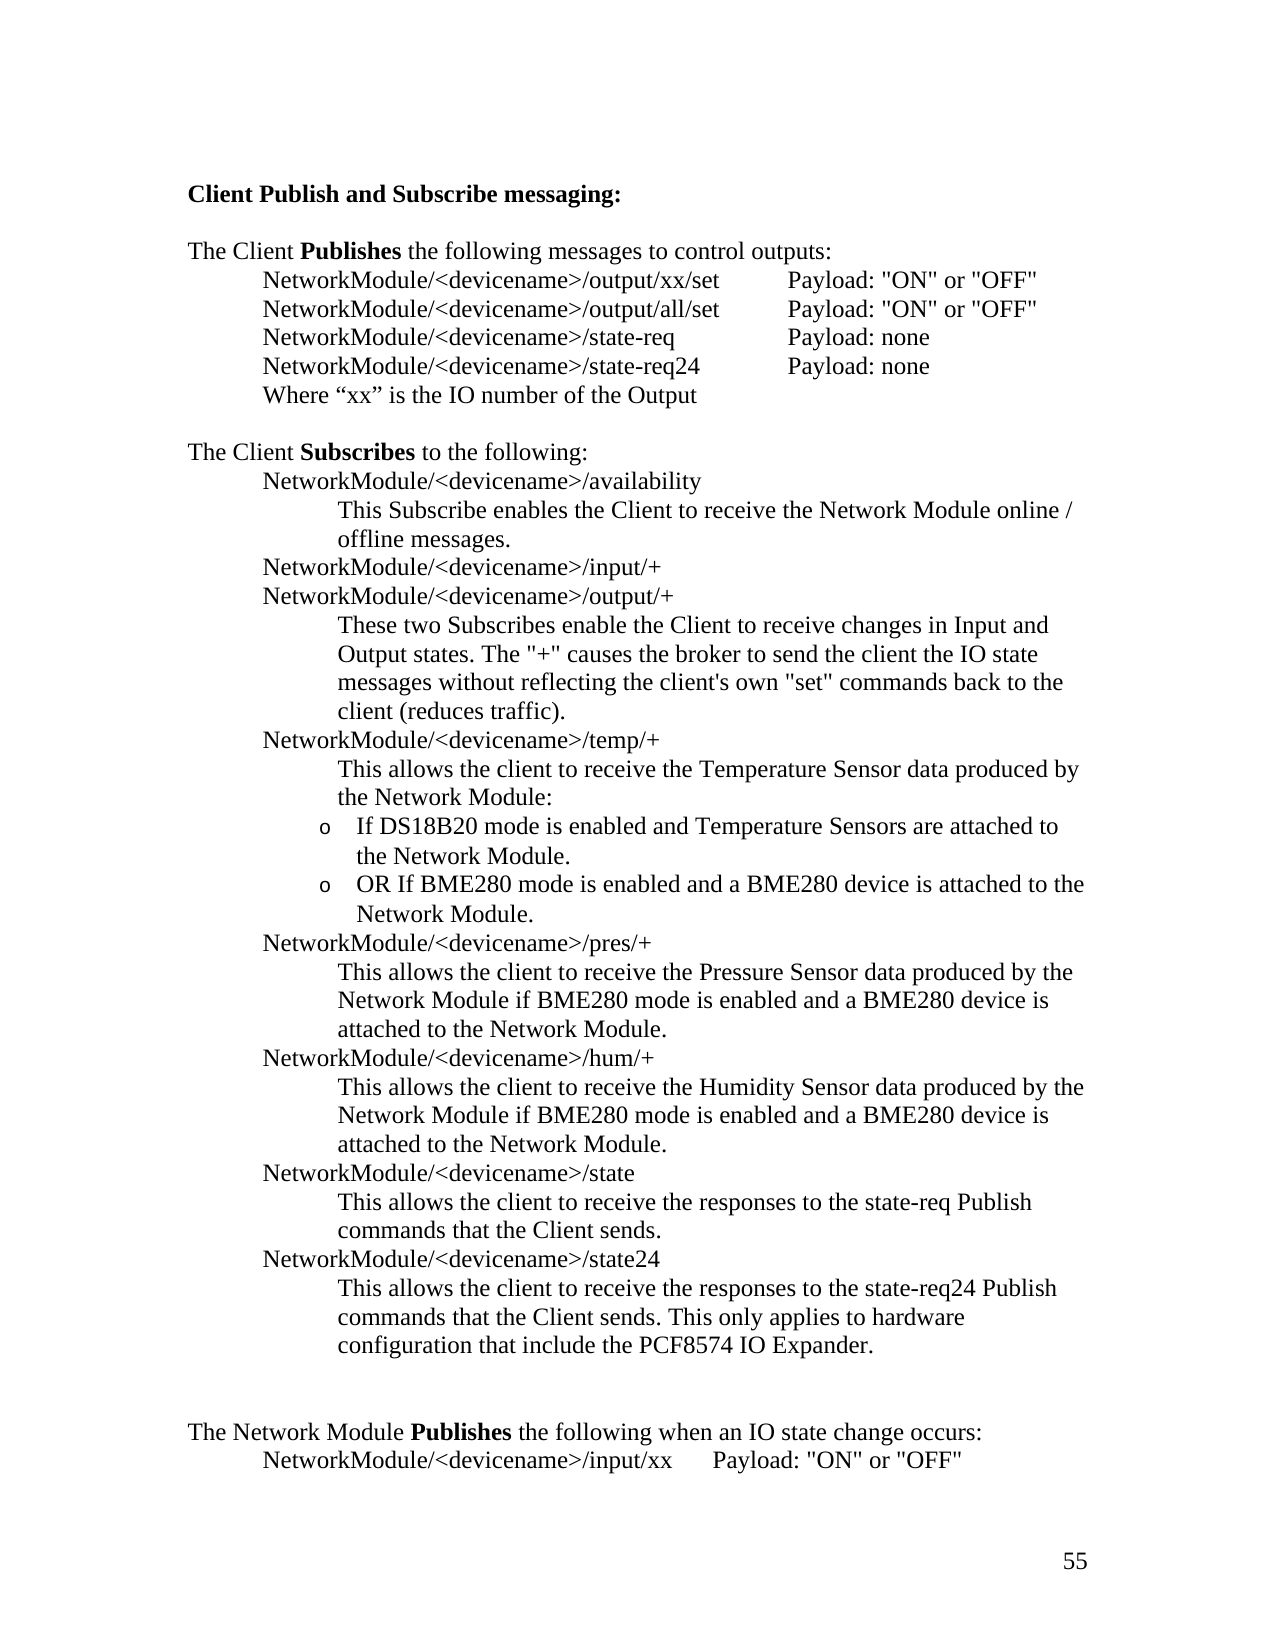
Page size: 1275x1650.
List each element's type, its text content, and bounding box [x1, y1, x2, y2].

text NetworkModule/<devicename>/state24 [262, 1244, 1087, 1273]
text The Client Publishes the following messages to control outputs: [187, 236, 1087, 265]
text NetworkModule/<devicename>/output/+ [262, 581, 1087, 610]
text NetworkModule/<devicename>/input/xx Payload: "ON" or "OFF" [262, 1445, 1087, 1474]
text The Client Subscribes to the following: [187, 437, 1087, 466]
text This allows the client to receive the responses to the state-req24 Publish commands that the Client sends. This only applies to hardware configuration that include the PCF8574 IO Expander. [337, 1273, 1087, 1359]
text This allows the client to receive the Pressure Sensor data produced by the Network Module if BME280 mode is enabled and a BME280 device is attached to the Network Module. [337, 957, 1087, 1043]
text NetworkModule/<devicename>/hum/+ [262, 1043, 1087, 1072]
list If DS18B20 mode is enabled and Temperature Sensors are attached to the Network Module. [319, 811, 1087, 869]
text The Network Module Publishes the following when an IO state change occurs: [187, 1417, 1087, 1445]
text Client Publish and Subscribe messaging: [187, 179, 1087, 207]
list OR If BME280 mode is enabled and a BME280 device is attached to the Network Module. [319, 869, 1087, 928]
text NetworkModule/<devicename>/pres/+ [262, 928, 1087, 957]
text NetworkModule/<devicename>/availability [262, 466, 1087, 495]
text NetworkModule/<devicename>/state [262, 1158, 1087, 1187]
text These two Subscribes enable the Client to receive changes in Input and Output states. The "+" causes the broker to send the client the IO state messages without reflecting the client's own "set" commands back to the client (reduces traffic). [337, 610, 1087, 725]
text Where “xx” is the IO number of the Output [262, 380, 1087, 409]
text This Subscribe enables the Client to receive the Network Module online / offline messages. [337, 495, 1087, 552]
text NetworkModule/<devicename>/state-req24 Payload: none [262, 351, 1087, 380]
text This allows the client to receive the Humidity Sensor data produced by the Network Module if BME280 mode is enabled and a BME280 device is attached to the Network Module. [337, 1072, 1087, 1158]
text NetworkModule/<devicename>/state-req Payload: none [262, 322, 1087, 351]
text NetworkModule/<devicename>/output/xx/set Payload: "ON" or "OFF" [262, 265, 1087, 294]
text This allows the client to receive the responses to the state-req Publish commands that the Client sends. [337, 1187, 1087, 1244]
text NetworkModule/<devicename>/temp/+ [262, 725, 1087, 754]
text NetworkModule/<devicename>/input/+ [262, 552, 1087, 581]
text NetworkModule/<devicename>/output/all/set Payload: "ON" or "OFF" [262, 294, 1087, 322]
text This allows the client to receive the Temperature Sensor data produced by the Network Module: [337, 754, 1087, 811]
